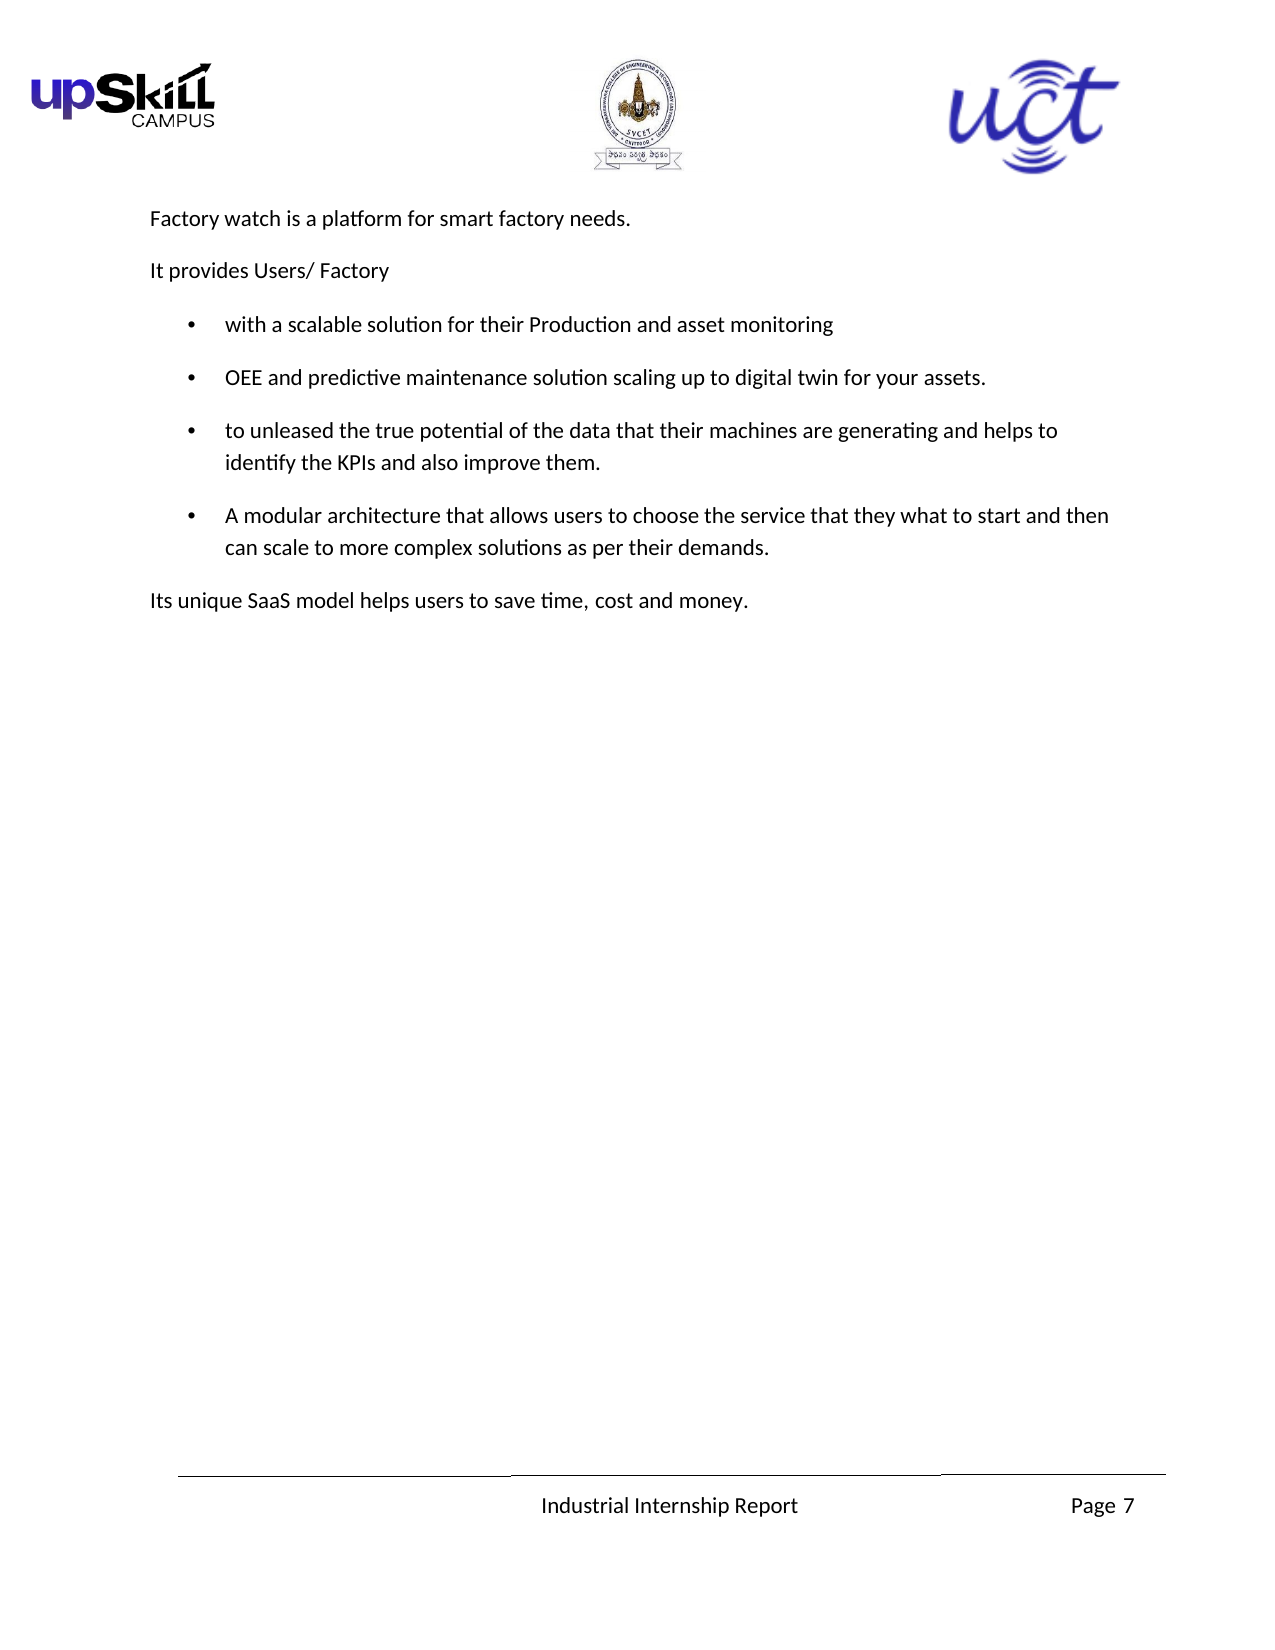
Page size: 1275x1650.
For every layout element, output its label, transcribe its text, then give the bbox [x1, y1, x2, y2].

list to unleased the true potential of the data that their machines are generating and helps to identify the KPIs and also improve them. [187, 416, 1134, 476]
list with a scalable solution for their Production and asset monitoring [187, 310, 1134, 338]
list A modular architecture that allows users to choose the service that they what to start and then can scale to more complex solutions as per their demands. [187, 501, 1134, 561]
list OEE and predictive maintenance solution scaling up to digital twin for your assets. [187, 363, 1134, 391]
text Its unique SaaS model helps users to save time, cost and money. [150, 586, 1134, 614]
text It provides Users/ Factory [150, 257, 1134, 285]
text Factory watch is a platform for smart factory needs. [150, 204, 1134, 232]
